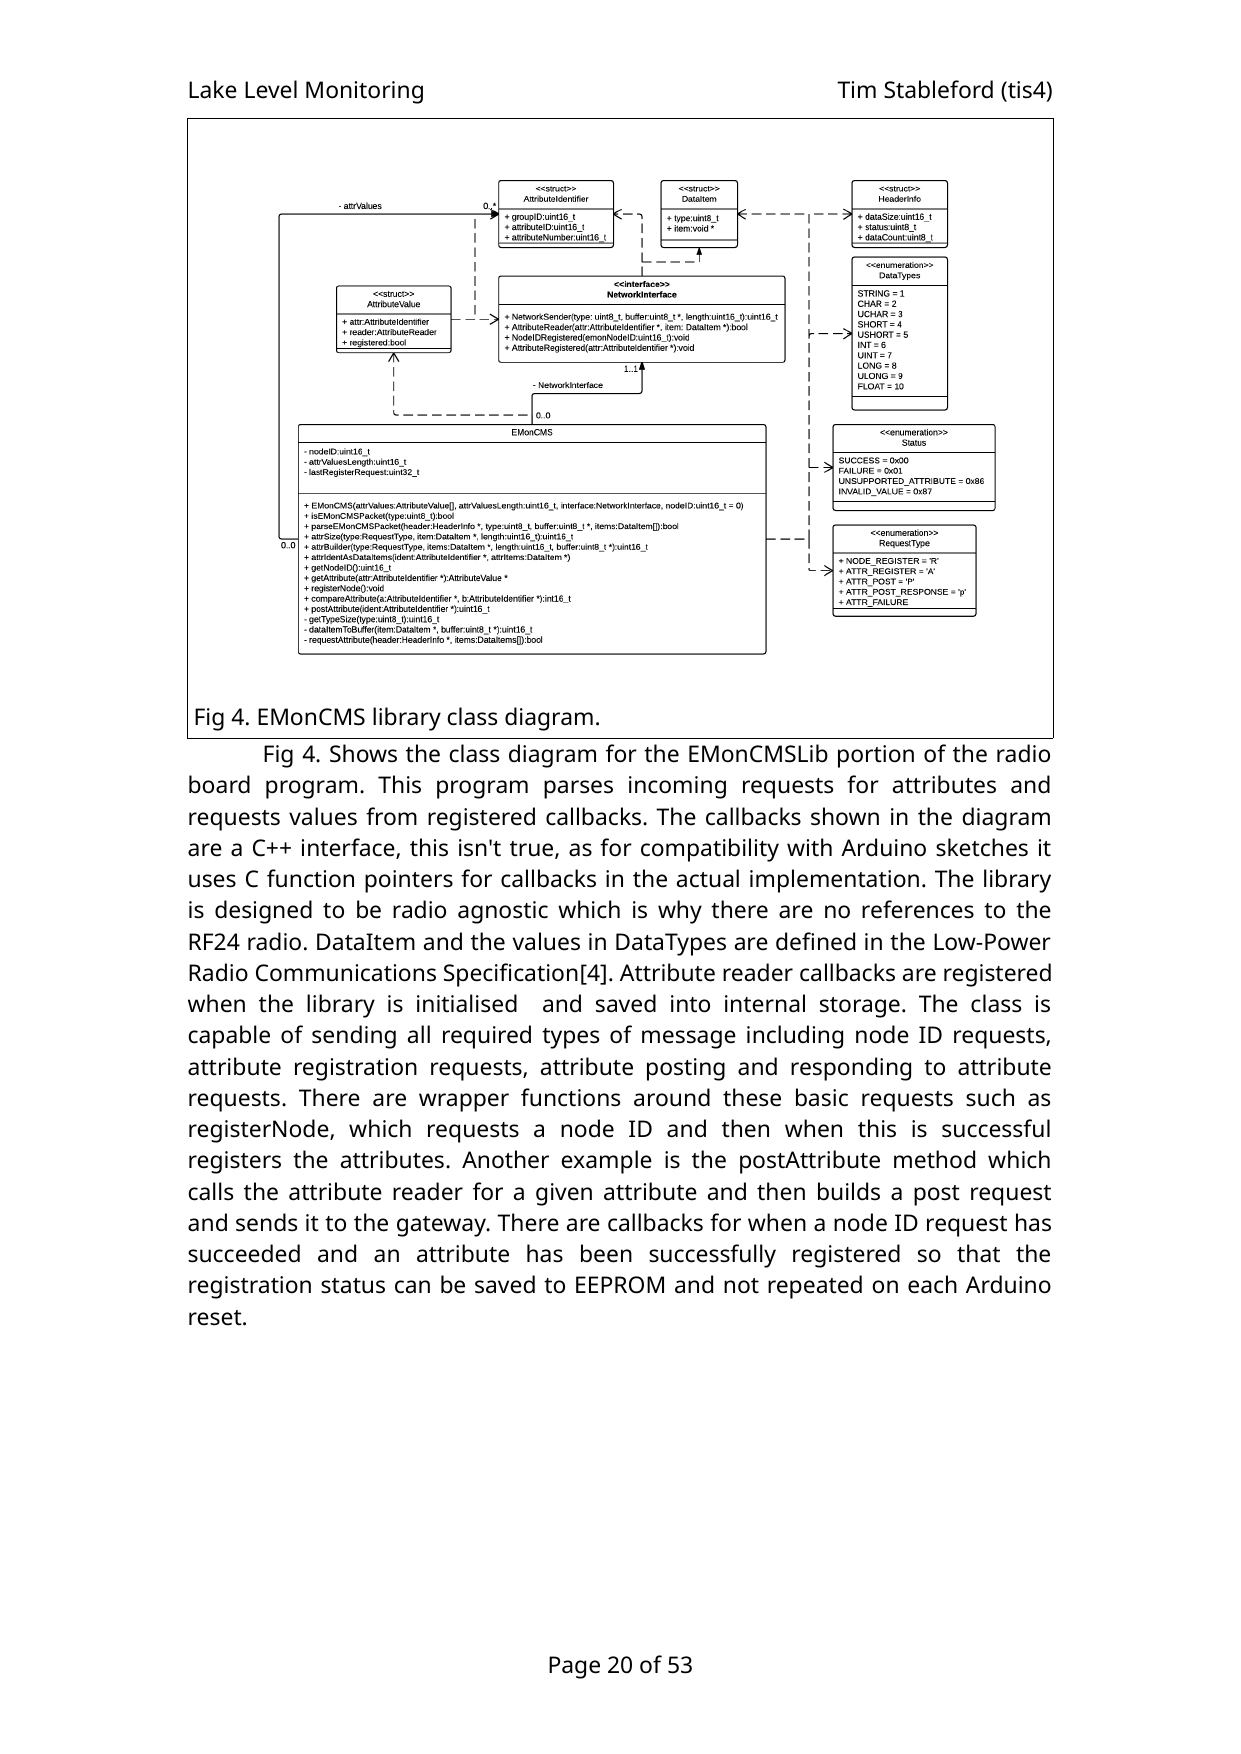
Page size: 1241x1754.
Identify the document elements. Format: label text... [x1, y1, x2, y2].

text Fig 4. Shows the class diagram for the EMonCMSLib portion of the radio board program. This program parses incoming requests for attributes and requests values from registered callbacks. The callbacks shown in the diagram are a C++ interface, this isn't true, as for compatibility with Arduino sketches it uses C function pointers for callbacks in the actual implementation. The library is designed to be radio agnostic which is why there are no references to the RF24 radio. DataItem and the values in DataTypes are defined in the Low-Power Radio Communications Specification[4]. Attribute reader callbacks are registered when the library is initialised and saved into internal storage. The class is capable of sending all required types of message including node ID requests, attribute registration requests, attribute posting and responding to attribute requests. There are wrapper functions around these basic requests such as registerNode, which requests a node ID and then when this is successful registers the attributes. Another example is the postAttribute method which calls the attribute reader for a given attribute and then builds a post request and sends it to the gateway. There are callbacks for when a node ID request has succeeded and an attribute has been successfully registered so that the registration status can be saved to EEPROM and not repeated on each Arduino reset. [187, 739, 1053, 1332]
table_header Fig 4. EMonCMS library class diagram. [188, 119, 1053, 738]
picture [193, 123, 1047, 701]
